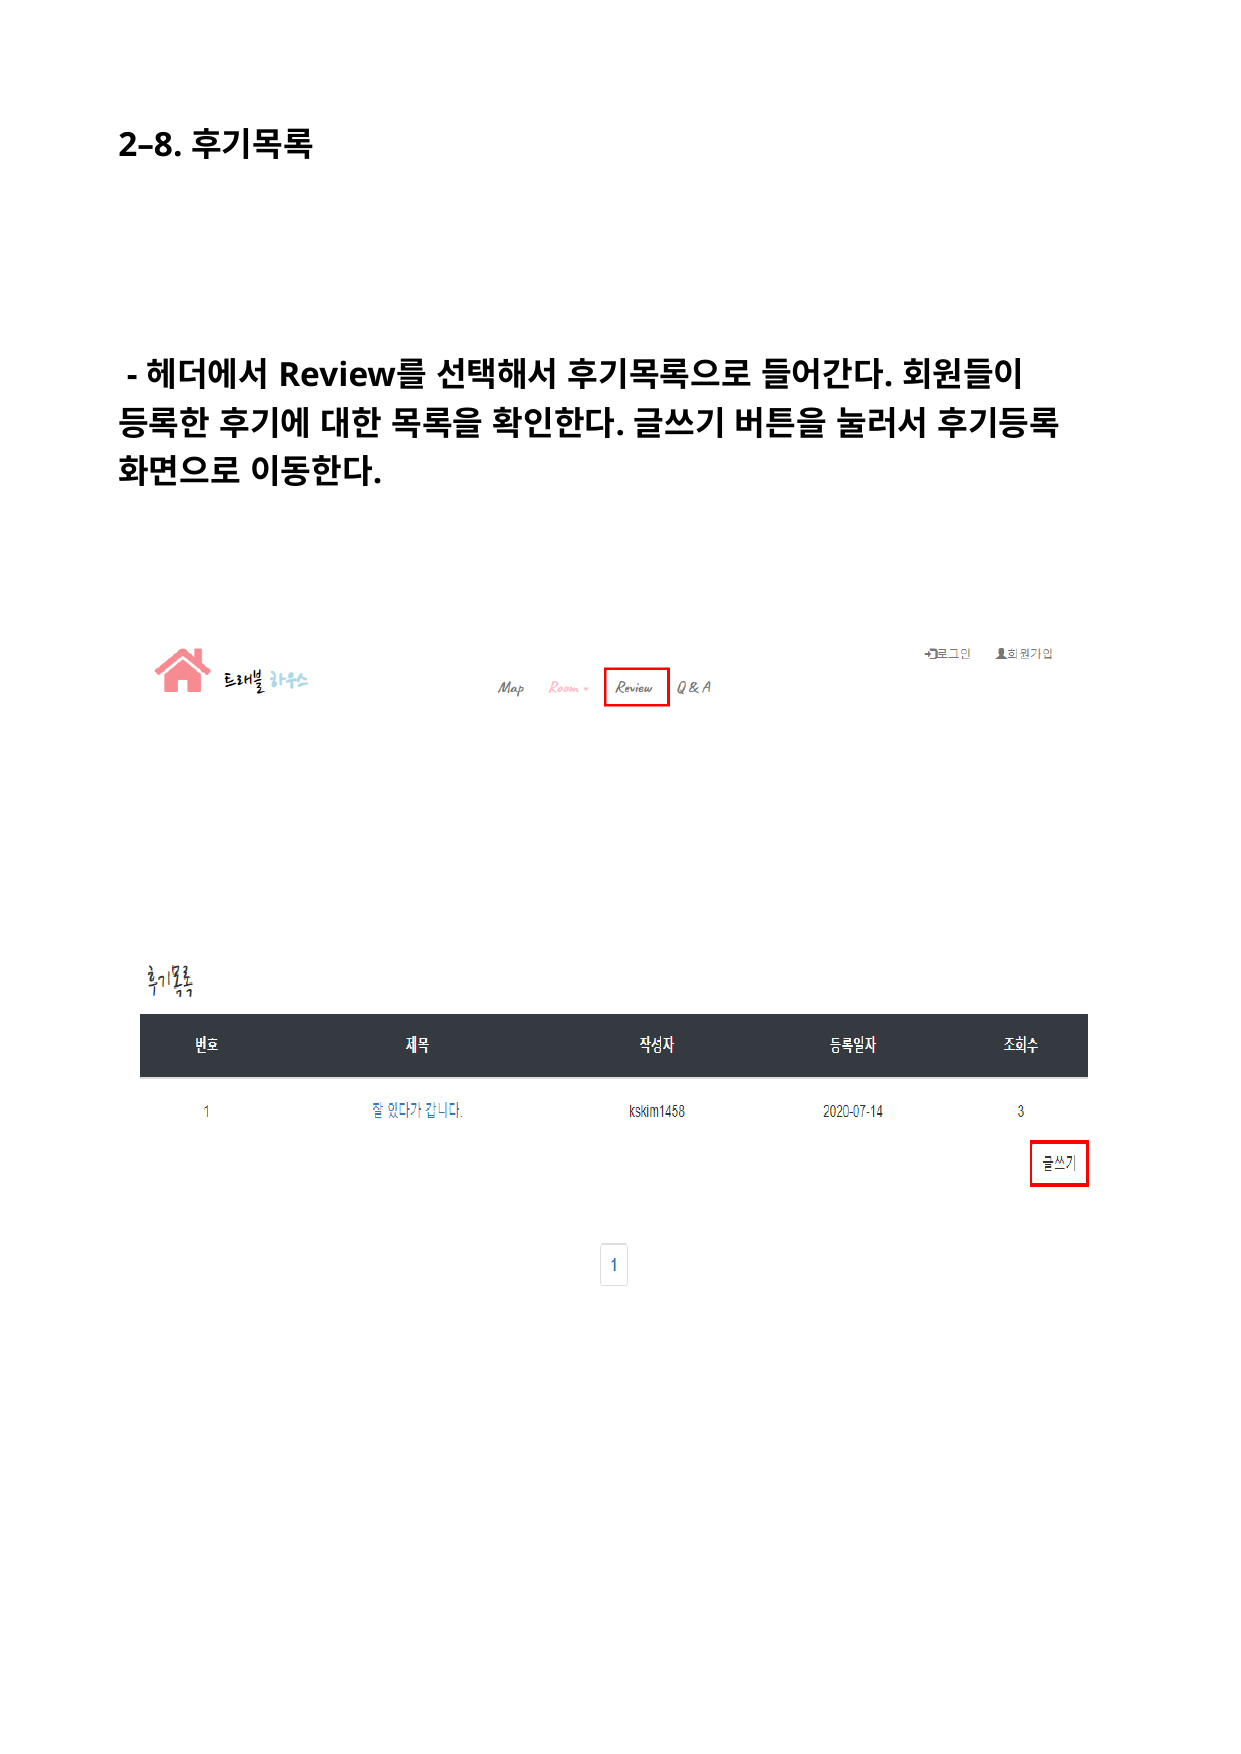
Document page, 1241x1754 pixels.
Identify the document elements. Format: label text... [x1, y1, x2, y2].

text 2–8. 후기목록 [118, 118, 1122, 167]
text - 헤더에서 Review를 선택해서 후기목록으로 들어간다. 회원들이 등록한 후기에 대한 목록을 확인한다. 글쓰기 버튼을 눌러서 후기등록 화면으로 이동한다. [118, 348, 1122, 493]
picture [119, 926, 1124, 1356]
picture [118, 634, 1123, 745]
